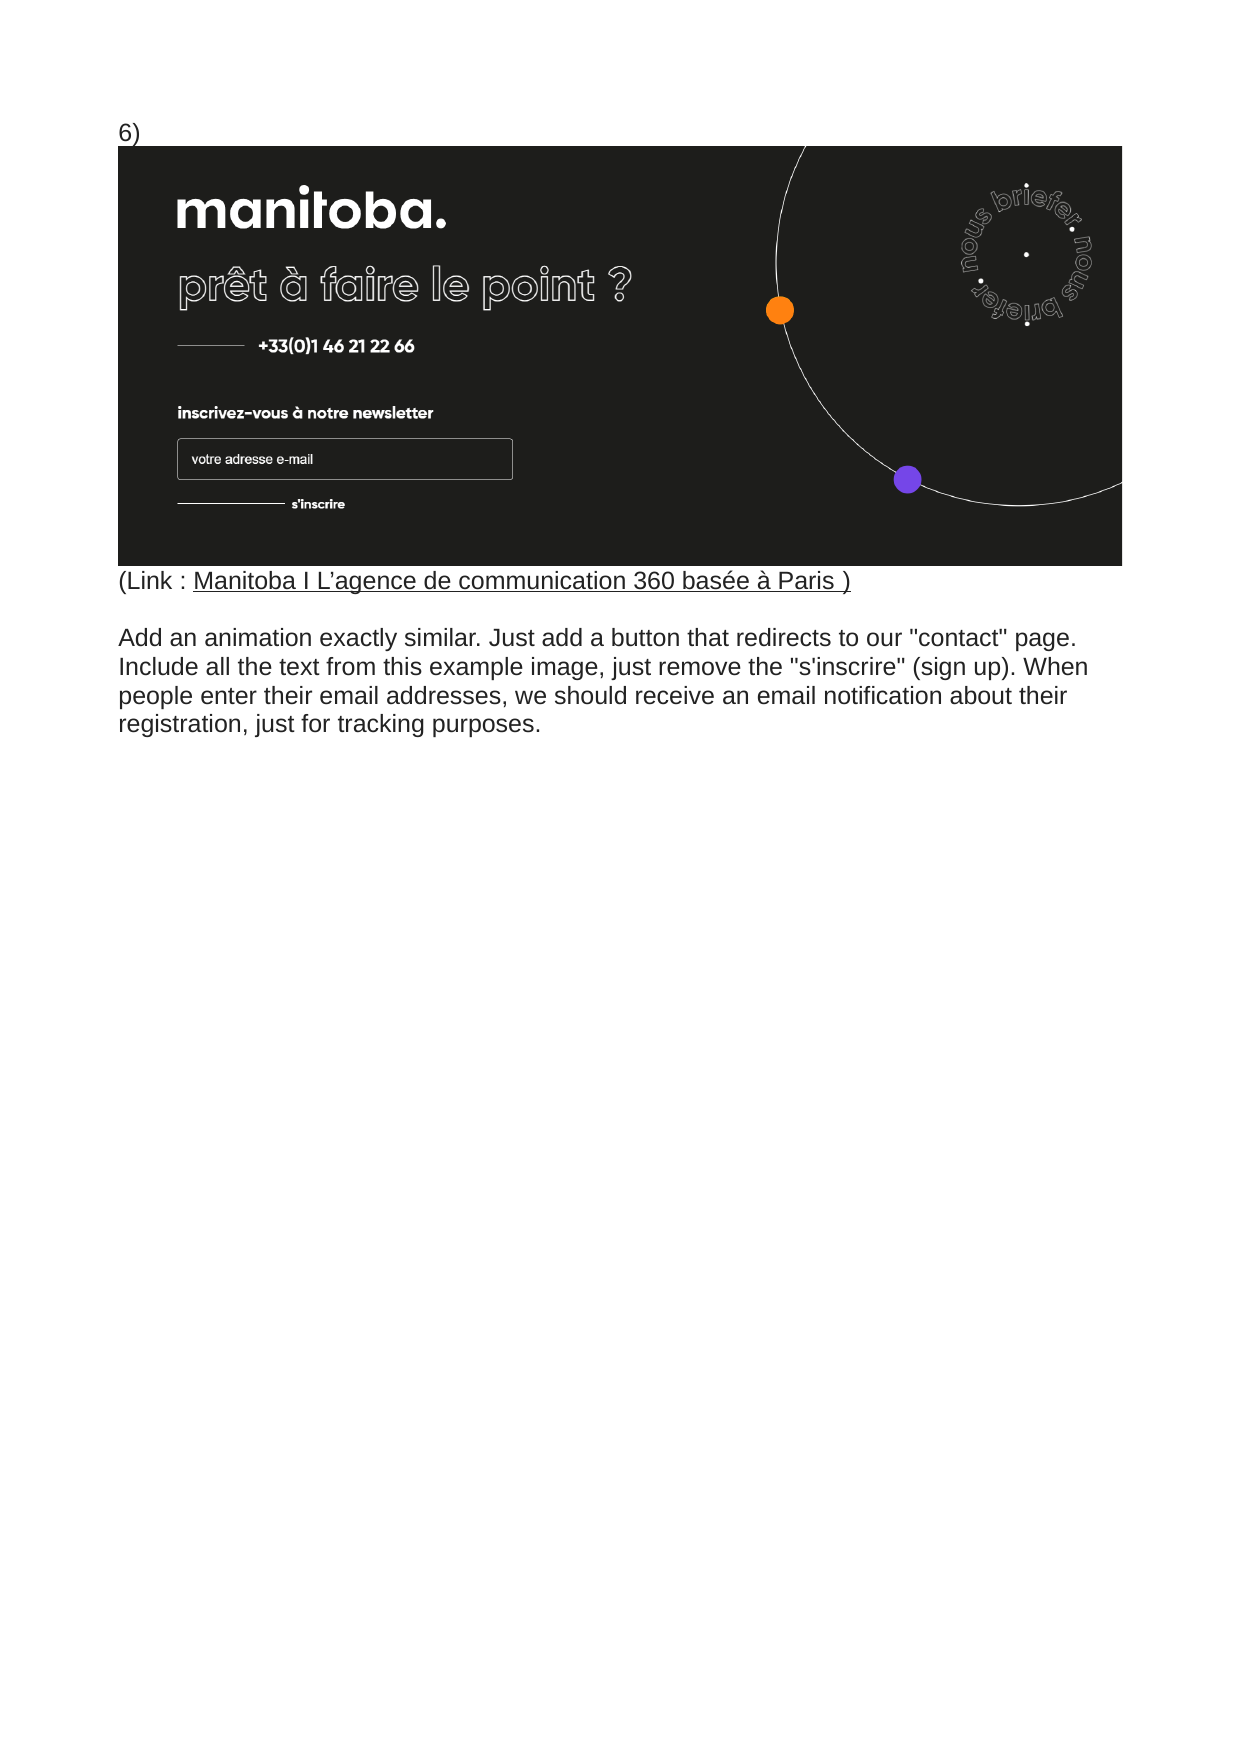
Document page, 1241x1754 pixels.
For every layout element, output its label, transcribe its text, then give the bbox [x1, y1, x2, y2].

text 6) [118, 118, 1122, 146]
text Add an animation exactly similar. Just add a button that redirects to our "contact" page. Include all the text from this example image, just remove the "s'inscrire" (sign up). When people enter their email addresses, we should receive an email notification about their registration, just for tracking purposes. [118, 623, 1122, 738]
picture [118, 146, 1123, 566]
text (Link : Manitoba I L’agence de communication 360 basée à Paris ) [118, 566, 1122, 594]
